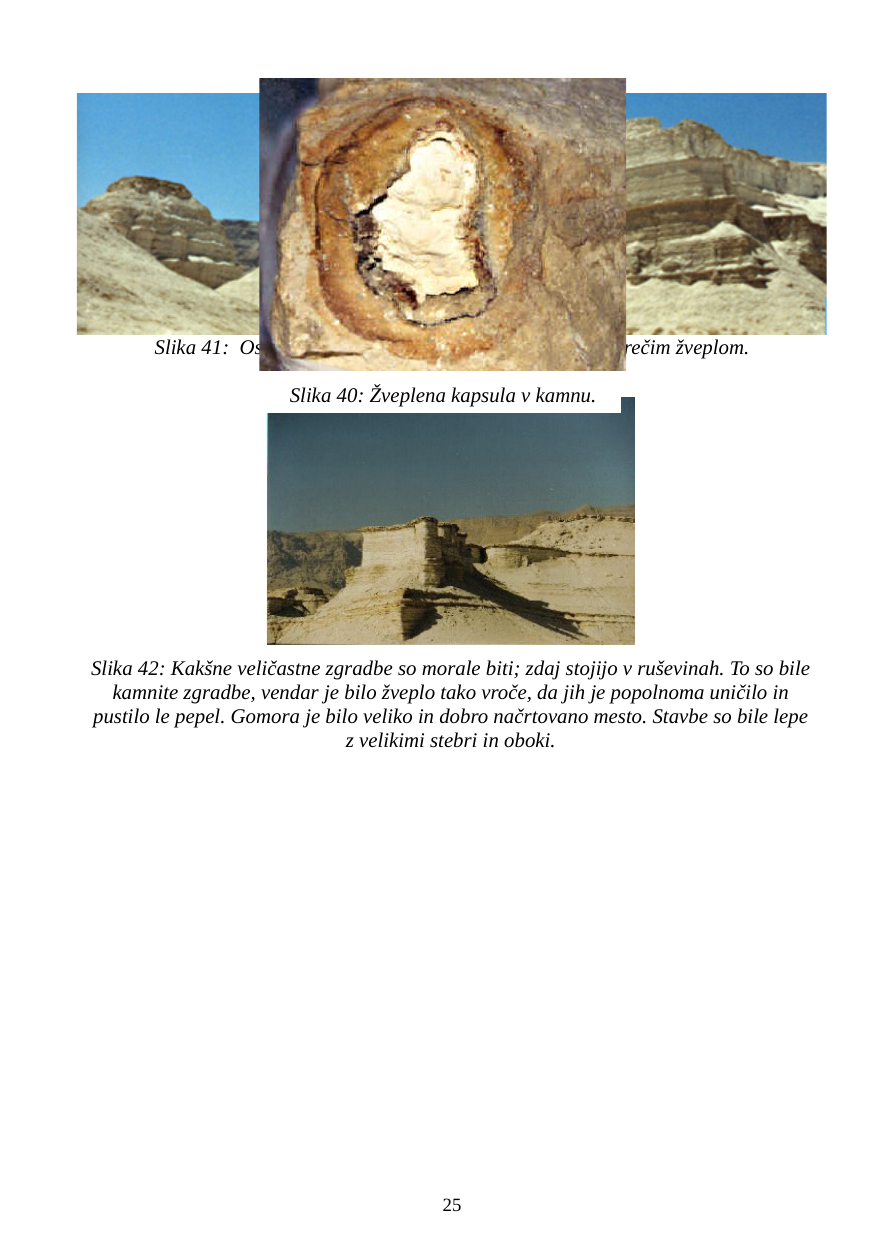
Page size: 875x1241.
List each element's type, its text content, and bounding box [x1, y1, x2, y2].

text Slika 40: Žveplena kapsula v kamnu. [264, 371, 621, 407]
picture [266, 397, 635, 645]
text Slika 41: Ostanki mest Sódome in Gomóre, posutih z gorečim žveplom. [627, 335, 827, 359]
text Slika 41: Ostanki mest Sódome in Gomóre, posutih z gorečim žveplom. [77, 335, 259, 359]
picture [76, 78, 827, 371]
text Slika 42: Kakšne veličastne zgradbe so morale biti; zdaj stojijo v ruševinah. To so bile kamnite zgradbe, vendar je bilo žveplo tako vroče, da jih je popolnoma uničilo in pustilo le pepel. Gomora je bilo veliko in dobro načrtovano mesto. Stavbe so bile lepe z velikimi stebri in oboki. [87, 398, 815, 752]
